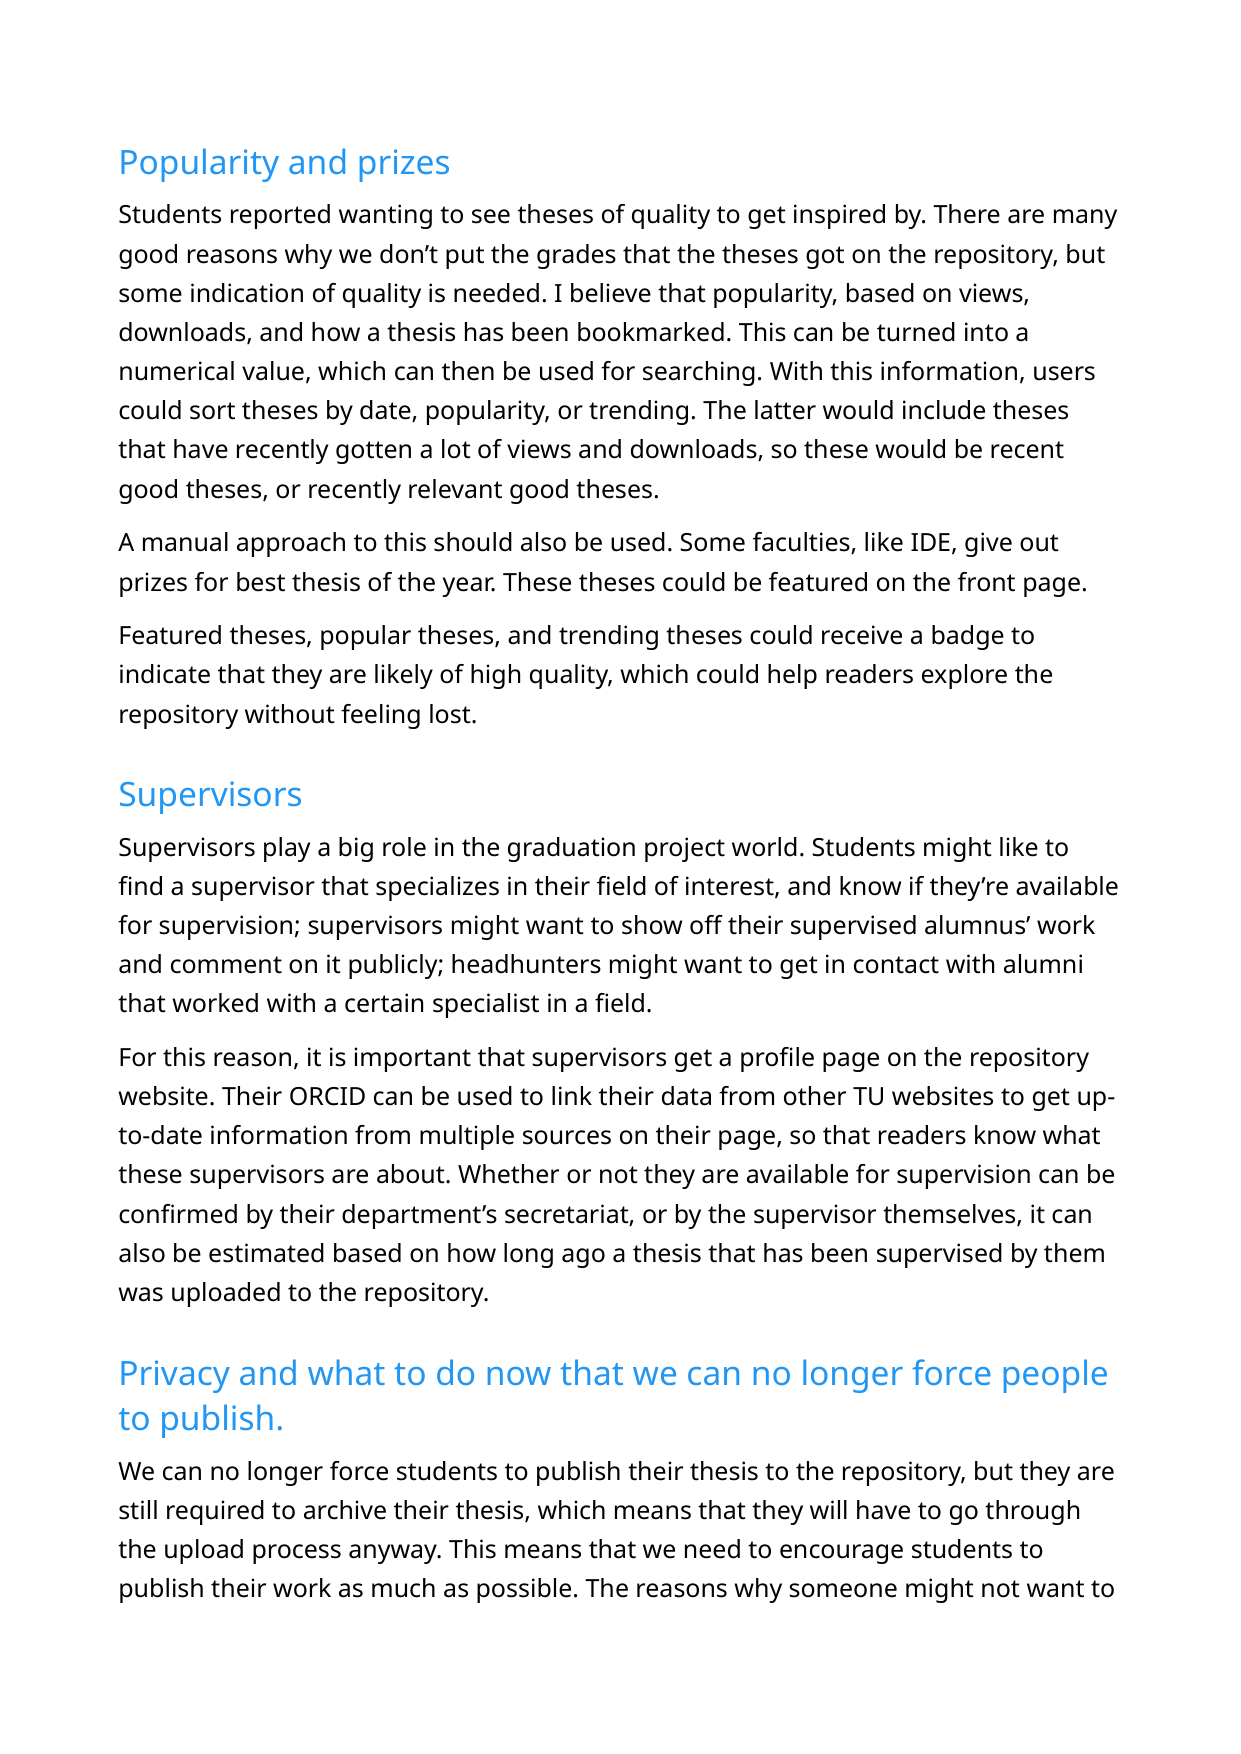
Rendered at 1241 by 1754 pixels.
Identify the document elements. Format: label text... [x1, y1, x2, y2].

text For this reason, it is important that supervisors get a profile page on the repository website. Their ORCID can be used to link their data from other TU websites to get up-to-date information from multiple sources on their page, so that readers know what these supervisors are about. Whether or not they are available for supervision can be confirmed by their department’s secretariat, or by the supervisor themselves, it can also be estimated based on how long ago a thesis that has been supervised by them was uploaded to the repository. [118, 1039, 1122, 1309]
subtitle Supervisors [118, 771, 1122, 817]
text Students reported wanting to see theses of quality to get inspired by. There are many good reasons why we don’t put the grades that the theses got on the repository, but some indication of quality is needed. I believe that popularity, based on views, downloads, and how a thesis has been bookmarked. This can be turned into a numerical value, which can then be used for searching. With this information, users could sort theses by date, popularity, or trending. The latter would include theses that have recently gotten a lot of views and downloads, so these would be recent good theses, or recently relevant good theses. [118, 197, 1122, 505]
text Featured theses, popular theses, and trending theses could receive a badge to indicate that they are likely of high quality, which could help readers explore the repository without feeling lost. [118, 618, 1122, 730]
text Supervisors play a big role in the graduation project world. Students might like to find a supervisor that specializes in their field of interest, and know if they’re available for supervision; supervisors might want to show off their supervised alumnus’ work and comment on it publicly; headhunters might want to get in contact with alumni that worked with a certain specialist in a field. [118, 829, 1122, 1020]
text We can no longer force students to publish their thesis to the repository, but they are still required to archive their thesis, which means that they will have to go through the upload process anyway. This means that we need to encourage students to publish their work as much as possible. The reasons why someone might not want to [118, 1453, 1122, 1605]
subtitle Privacy and what to do now that we can no longer force people to publish. [118, 1349, 1122, 1441]
text A manual approach to this should also be used. Some faculties, like IDE, give out prizes for best thesis of the year. These theses could be featured on the front page. [118, 525, 1122, 598]
subtitle Popularity and prizes [118, 139, 1122, 185]
